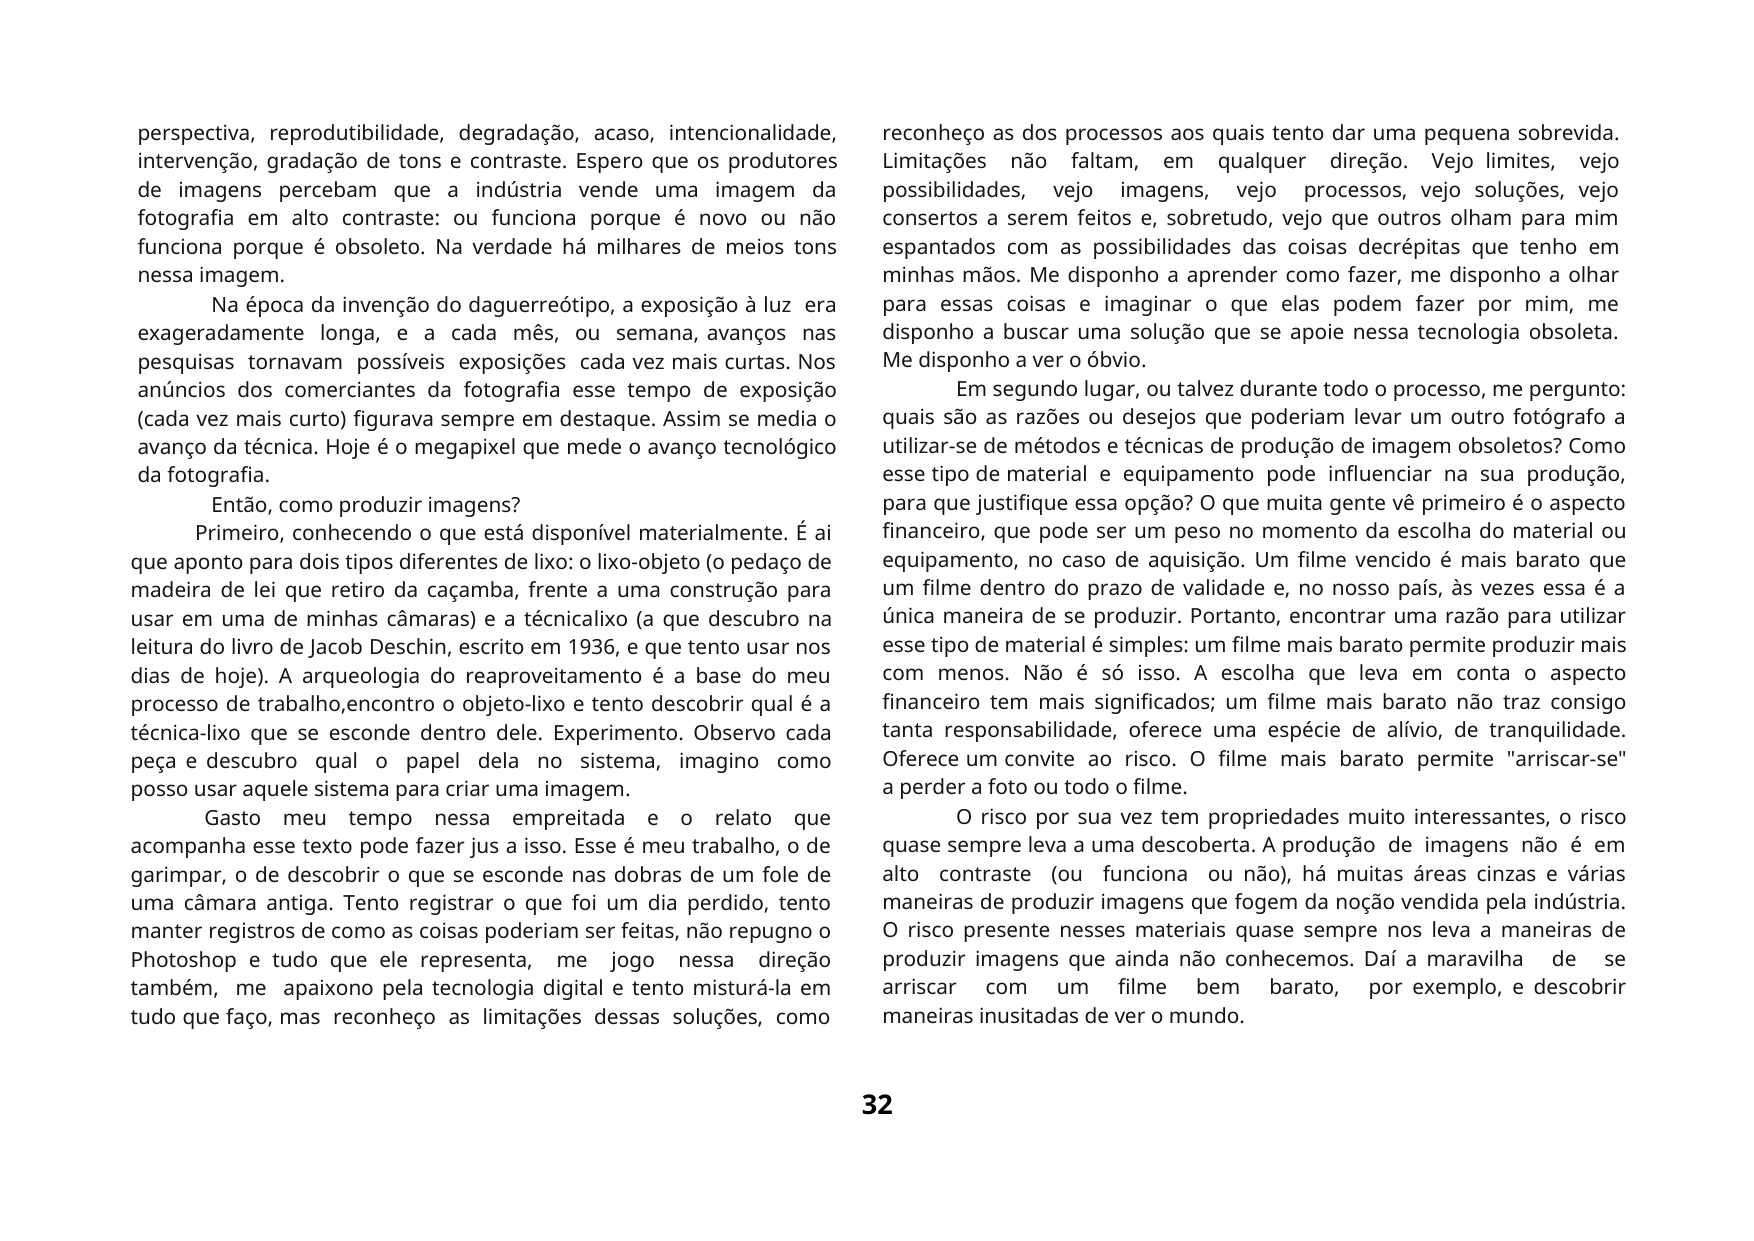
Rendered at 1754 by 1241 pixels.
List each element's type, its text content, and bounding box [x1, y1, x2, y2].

text O risco por sua vez tem propriedades muito interessantes, o risco quase sempre leva a uma descoberta. A produção de imagens não é em alto contraste (ou funciona ou não), há muitas áreas cinzas e várias maneiras de produzir imagens que fogem da noção vendida pela indústria. O risco presente nesses materiais quase sempre nos leva a maneiras de produzir imagens que ainda não conhecemos. Daí a maravilha de se arriscar com um filme bem barato, por exemplo, e descobrir maneiras inusitadas de ver o mundo. [882, 802, 1627, 1029]
text Gasto meu tempo nessa empreitada e o relato que acompanha esse texto pode fazer jus a isso. Esse é meu trabalho, o de garimpar, o de descobrir o que se esconde nas dobras de um fole de uma câmara antiga. Tento registrar o que foi um dia perdido, tento manter registros de como as coisas poderiam ser feitas, não repugno o Photoshop e tudo que ele representa, me jogo nessa direção também, me apaixono pela tecnologia digital e tento misturá-la em tudo que faço, mas reconheço as limitações dessas soluções, como [130, 803, 832, 1030]
text Na época da invenção do daguerreótipo, a exposição à luz era exageradamente longa, e a cada mês, ou semana, avanços nas pesquisas tornavam possíveis exposições cada vez mais curtas. Nos anúncios dos comerciantes da fotografia esse tempo de exposição (cada vez mais curto) figurava sempre em destaque. Assim se media o avanço da técnica. Hoje é o megapixel que mede o avanço tecnológico da fotografia. [137, 290, 838, 489]
text Em segundo lugar, ou talvez durante todo o processo, me pergunto: quais são as razões ou desejos que poderiam levar um outro fotógrafo a utilizar-se de métodos e técnicas de produção de imagem obsoletos? Como esse tipo de material e equipamento pode influenciar na sua produção, para que justifique essa opção? O que muita gente vê primeiro é o aspecto financeiro, que pode ser um peso no momento da escolha do material ou equipamento, no caso de aquisição. Um filme vencido é mais barato que um filme dentro do prazo de validade e, no nosso país, às vezes essa é a única maneira de se produzir. Portanto, encontrar uma razão para utilizar esse tipo de material é simples: um filme mais barato permite produzir mais com menos. Não é só isso. A escolha que leva em conta o aspecto financeiro tem mais significados; um filme mais barato não traz consigo tanta responsabilidade, oferece uma espécie de alívio, de tranquilidade. Oferece um convite ao risco. O filme mais barato permite "arriscar-se" a perder a foto ou todo o filme. [882, 374, 1627, 801]
text Primeiro, conhecendo o que está disponível materialmente. É ai que aponto para dois tipos diferentes de lixo: o lixo-objeto (o pedaço de madeira de lei que retiro da caçamba, frente a uma construção para usar em uma de minhas câmaras) e a técnica­lixo (a que descubro na leitura do livro de Jacob Deschin, escrito em 1936, e que tento usar nos dias de hoje). A arqueologia do reaproveitamento é a base do meu processo de trabalho,encontro o objeto-lixo e tento descobrir qual é a técnica-lixo que se esconde dentro dele. Experimento. Observo cada peça e descubro qual o papel dela no sistema, imagino como posso usar aquele sistema para criar uma imagem. [130, 518, 832, 803]
text perspectiva, reprodutibilidade, degradação, acaso, intencionalidade, intervenção, gradação de tons e contraste. Espero que os produtores de imagens percebam que a indústria vende uma imagem da fotografia em alto contraste: ou funciona porque é novo ou não funciona porque é obsoleto. Na verdade há milhares de meios tons nessa imagem. [137, 118, 838, 289]
text Então, como produzir imagens? [137, 490, 838, 518]
text reconheço as dos processos aos quais tento dar uma pequena sobrevida. Limitações não faltam, em qualquer direção. Vejo limites, vejo possibilidades, vejo imagens, vejo processos, vejo soluções, vejo consertos a serem feitos e, sobretudo, vejo que outros olham para mim espantados com as possibilidades das coisas decrépitas que tenho em minhas mãos. Me disponho a aprender como fazer, me disponho a olhar para essas coisas e imaginar o que elas podem fazer por mim, me disponho a buscar uma solução que se apoie nessa tecnologia obsoleta. Me disponho a ver o óbvio. [882, 118, 1620, 374]
